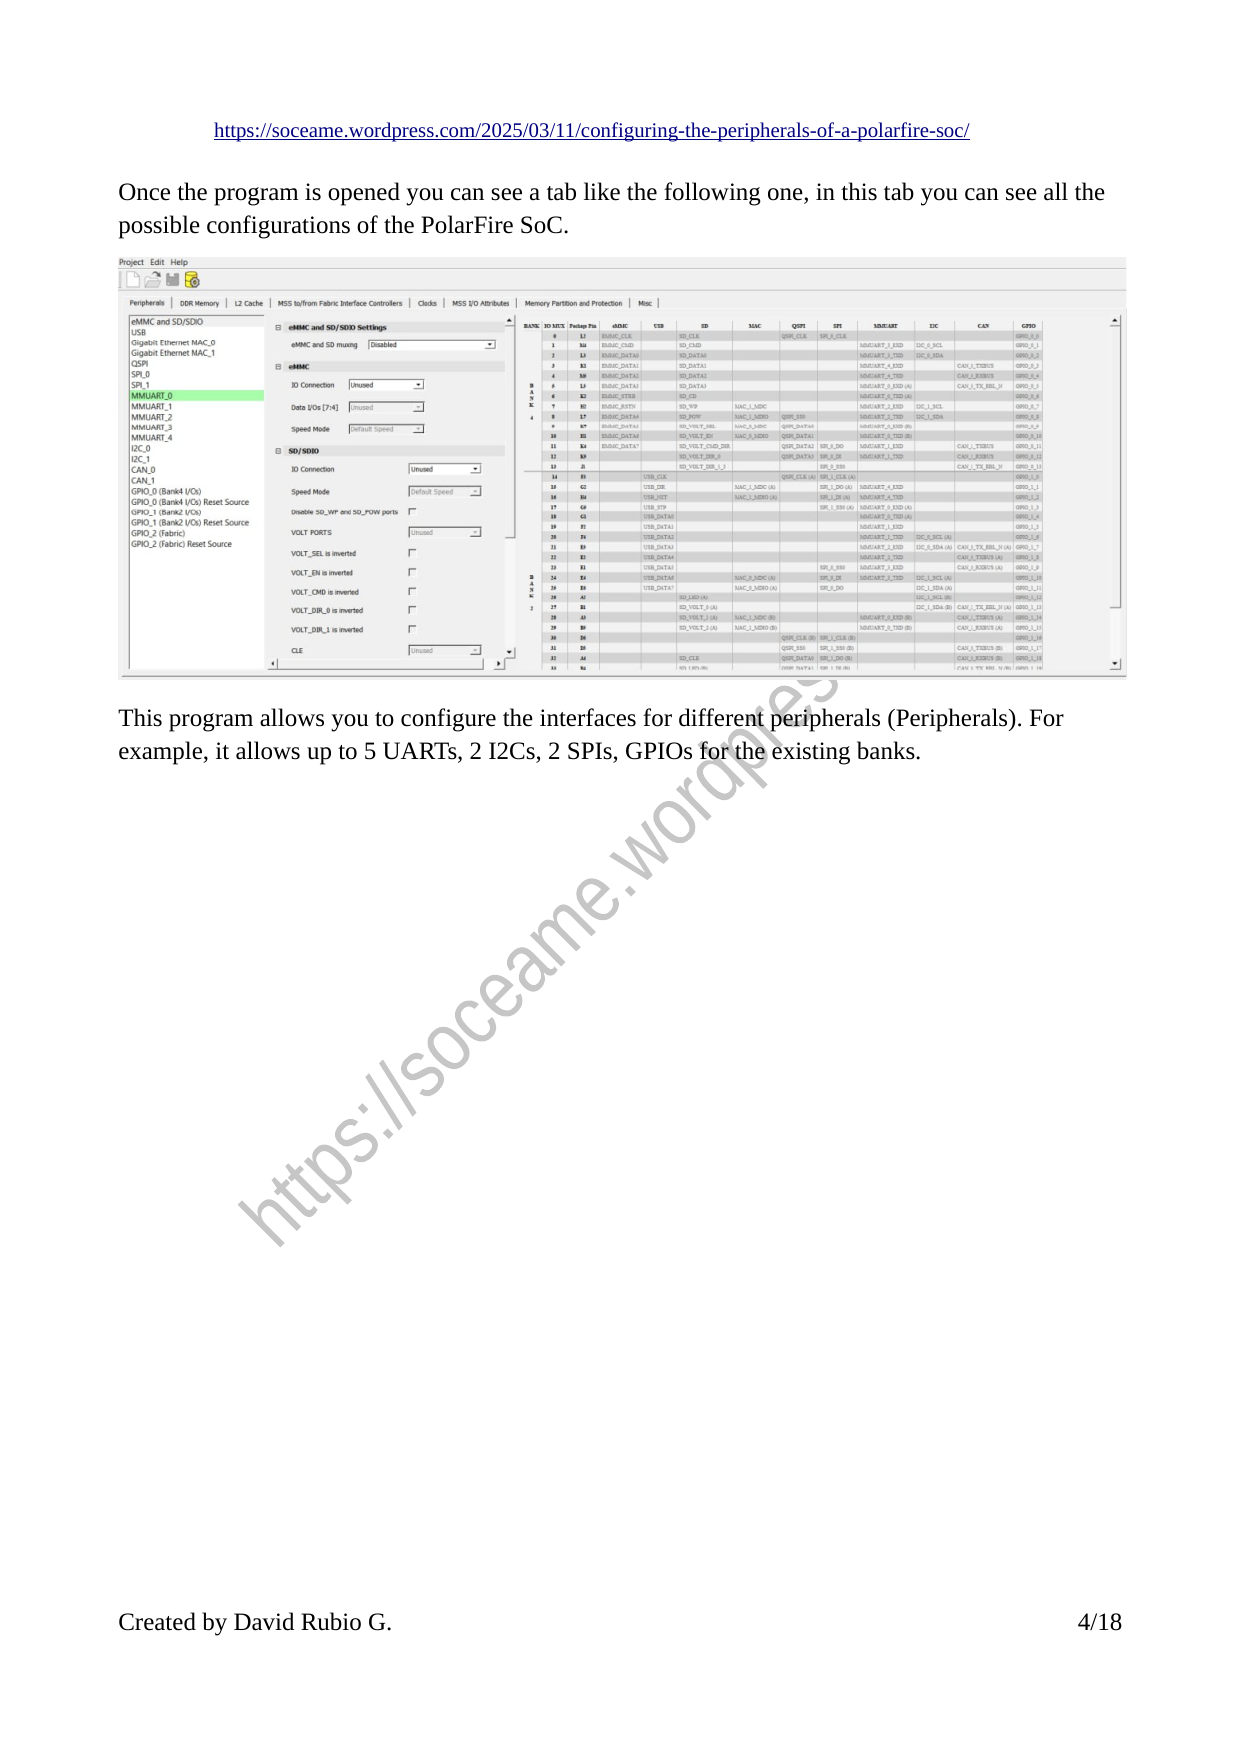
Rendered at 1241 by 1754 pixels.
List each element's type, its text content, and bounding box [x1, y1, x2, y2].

picture [118, 257, 1127, 680]
text This program allows you to configure the interfaces for different peripherals (Peripherals). For example, it allows up to 5 UARTs, 2 I2Cs, 2 SPIs, GPIOs for the existing banks. [118, 703, 1122, 765]
text Once the program is opened you can see a tab like the following one, in this tab you can see all the possible configurations of the PolarFire SoC. [118, 177, 1122, 239]
